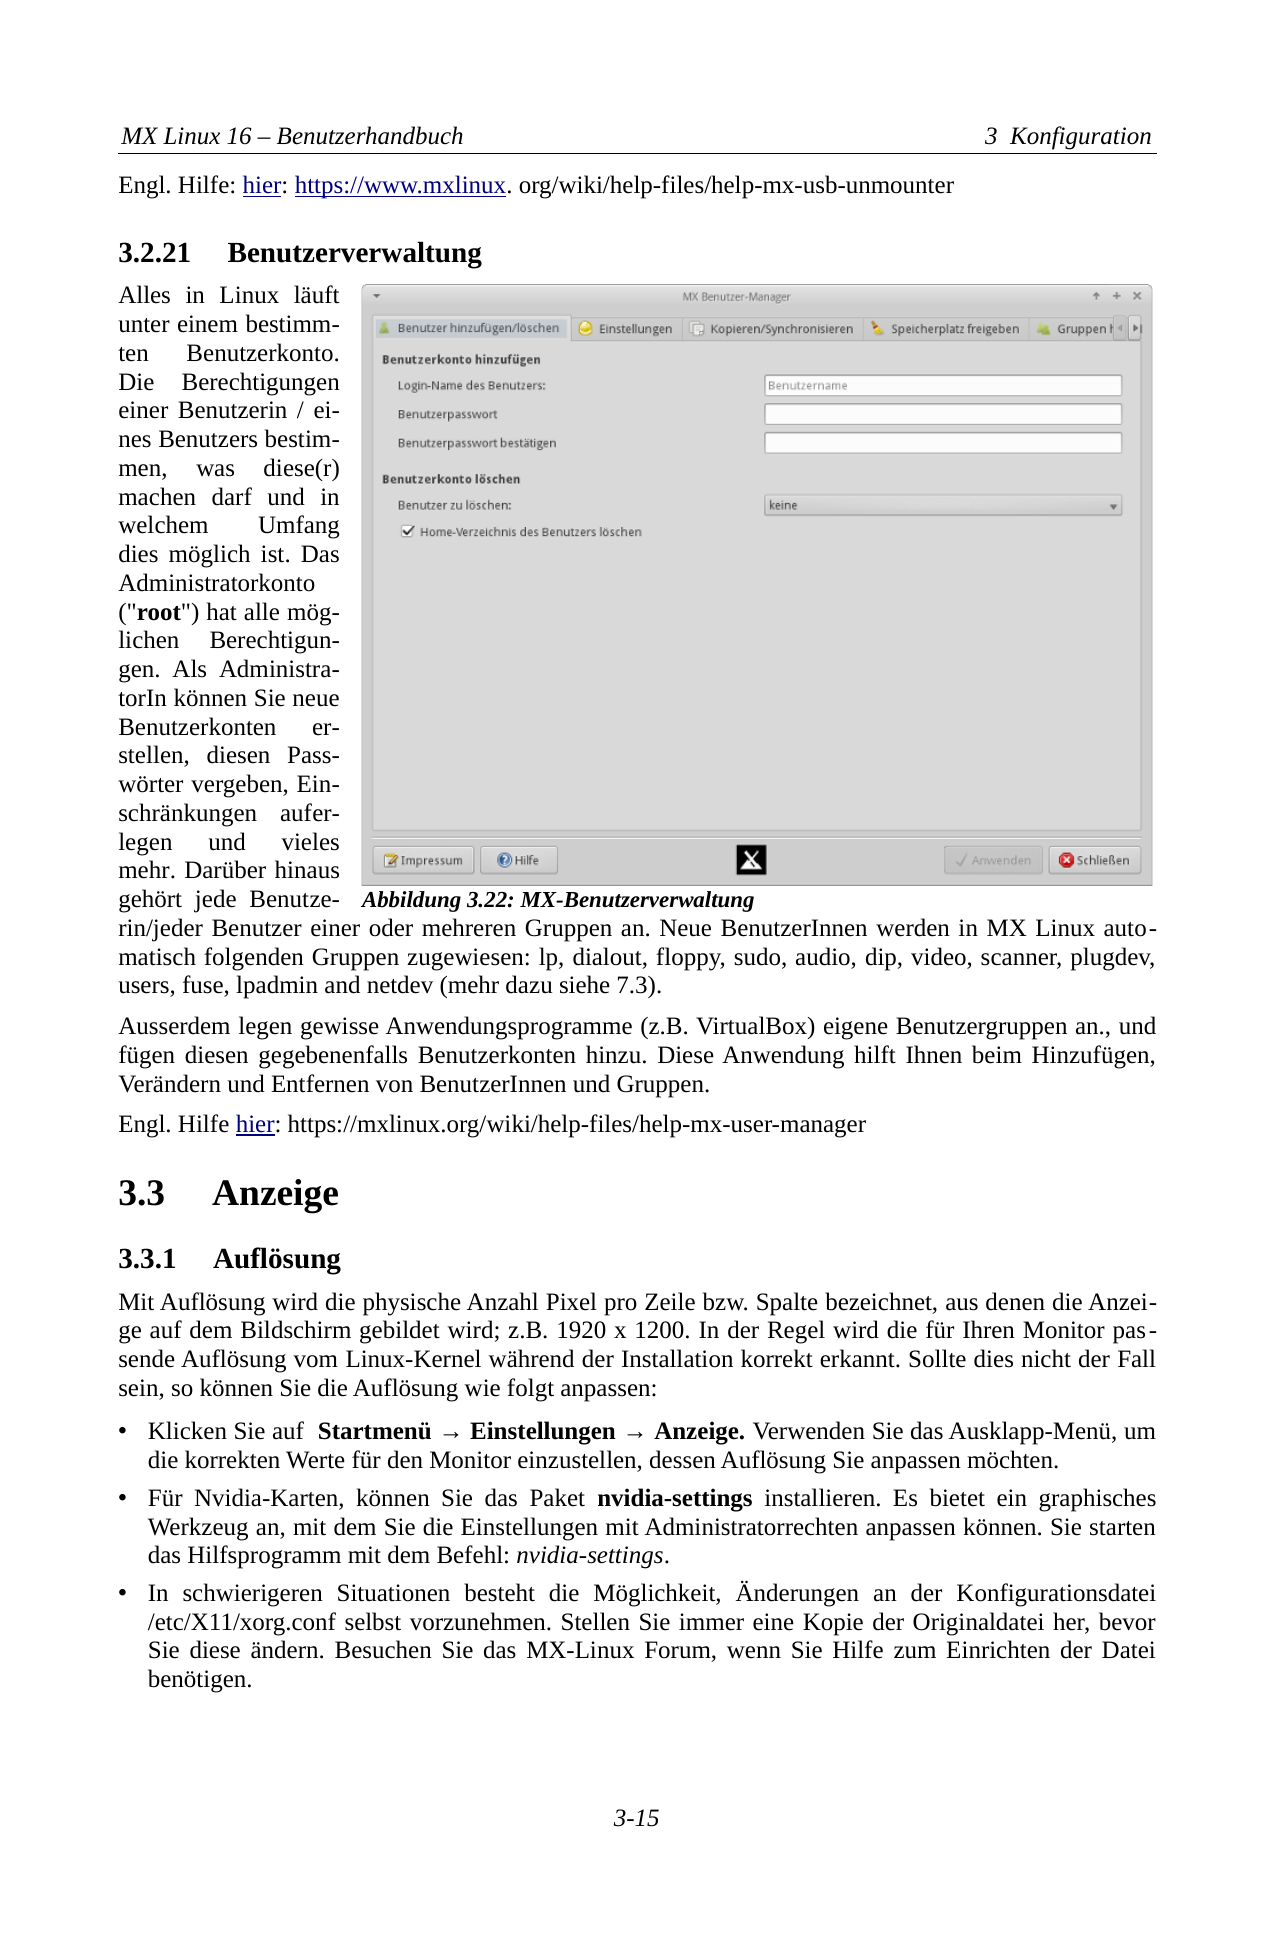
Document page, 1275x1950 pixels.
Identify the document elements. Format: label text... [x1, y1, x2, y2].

subtitle 3.2.21 Benutzerverwaltung [118, 235, 1157, 268]
text Ausserdem legen gewisse Anwendungsprogramme (z.B. VirtualBox) eigene Benutzergruppen an., und fü­gen diesen gegebenenfalls Benutzerkonten hinzu. Diese Anwendung hilft Ihnen beim Hinzufügen, Verändern und Entfernen von BenutzerInnen und Gruppen. [118, 1011, 1157, 1097]
list Für Nvidia-Karten, können Sie das Paket nvidia-settings installieren. Es bietet ein graphisches Werk­zeug an, mit dem Sie die Einstellungen mit Administratorrechten anpassen können. Sie starten das Hilfsprogramm mit dem Befehl: nvidia-settings. [118, 1483, 1157, 1569]
text Engl. Hilfe: hier: https://www.mxlinux. org/wiki/help-files/help-mx-usb-unmounter [118, 171, 1157, 199]
picture [361, 284, 1153, 886]
list In schwierigeren Situationen besteht die Möglichkeit, Änderungen an der Konfigurationsdatei /etc/X11/xorg.conf selbst vorzunehmen. Stellen Sie immer eine Kopie der Originaldatei her, bevor Sie diese ändern. Besuchen Sie das MX-Linux Forum, wenn Sie Hilfe zum Einrichten der Datei benötigen. [118, 1578, 1157, 1693]
text Engl. Hilfe hier: https://mxlinux.org/wiki/help-files/help-mx-user-manager [118, 1109, 1157, 1138]
text Abbildung 3.22: MX-Benutzerverwaltung [340, 297, 1163, 912]
subtitle 3.3 Anzeige [118, 1171, 1157, 1214]
list Klicken Sie auf Startmenü → Einstellungen → Anzeige. Verwenden Sie das Ausklapp-Menü, um die korrekten Werte für den Monitor einzustellen, dessen Auflösung Sie anpassen möchten. [118, 1416, 1157, 1474]
text Alles in Linux läuft unter einem bestimm­ten Benutzerkonto. Die Berechtigungen ei­ner Benutzerin / ei­nes Benutzers bestim­men, was diese(r) ma­chen darf und in wel­chem Umfang dies möglich ist. Das Administratorkonto ("root") hat alle mö­g­li­chen Berechtigun­gen. Als Administra­torIn können Sie neue Benutzerkonten er­stel­len, diesen Pass­wör­ter vergeben, Ein­schrän­kungen auf­er­le­gen und vieles mehr. Darüber hinaus gehört jede Benut­ze­rin/jeder Benutzer einer oder mehreren Gruppen an. Neue BenutzerInnen werden in MX Linux auto­matisch folgenden Gruppen zugewiesen: lp, dialout, floppy, sudo, audio, dip, video, scanner, plugdev, users, fuse, lpadmin and netdev (mehr dazu siehe 7.3). [118, 281, 1163, 999]
subtitle 3.3.1 Auflösung [118, 1241, 1157, 1274]
text Mit Auflösung wird die physische Anzahl Pixel pro Zeile bzw. Spalte bezeichnet, aus denen die Anzei­ge auf dem Bildschirm gebildet wird; z.B. 1920 x 1200. In der Regel wird die für Ihren Monitor pas­sen­de Auflösung vom Linux-Kernel während der Installation korrekt erkannt. Sollte dies nicht der Fall sein, so können Sie die Auflösung wie folgt anpassen: [118, 1287, 1157, 1402]
